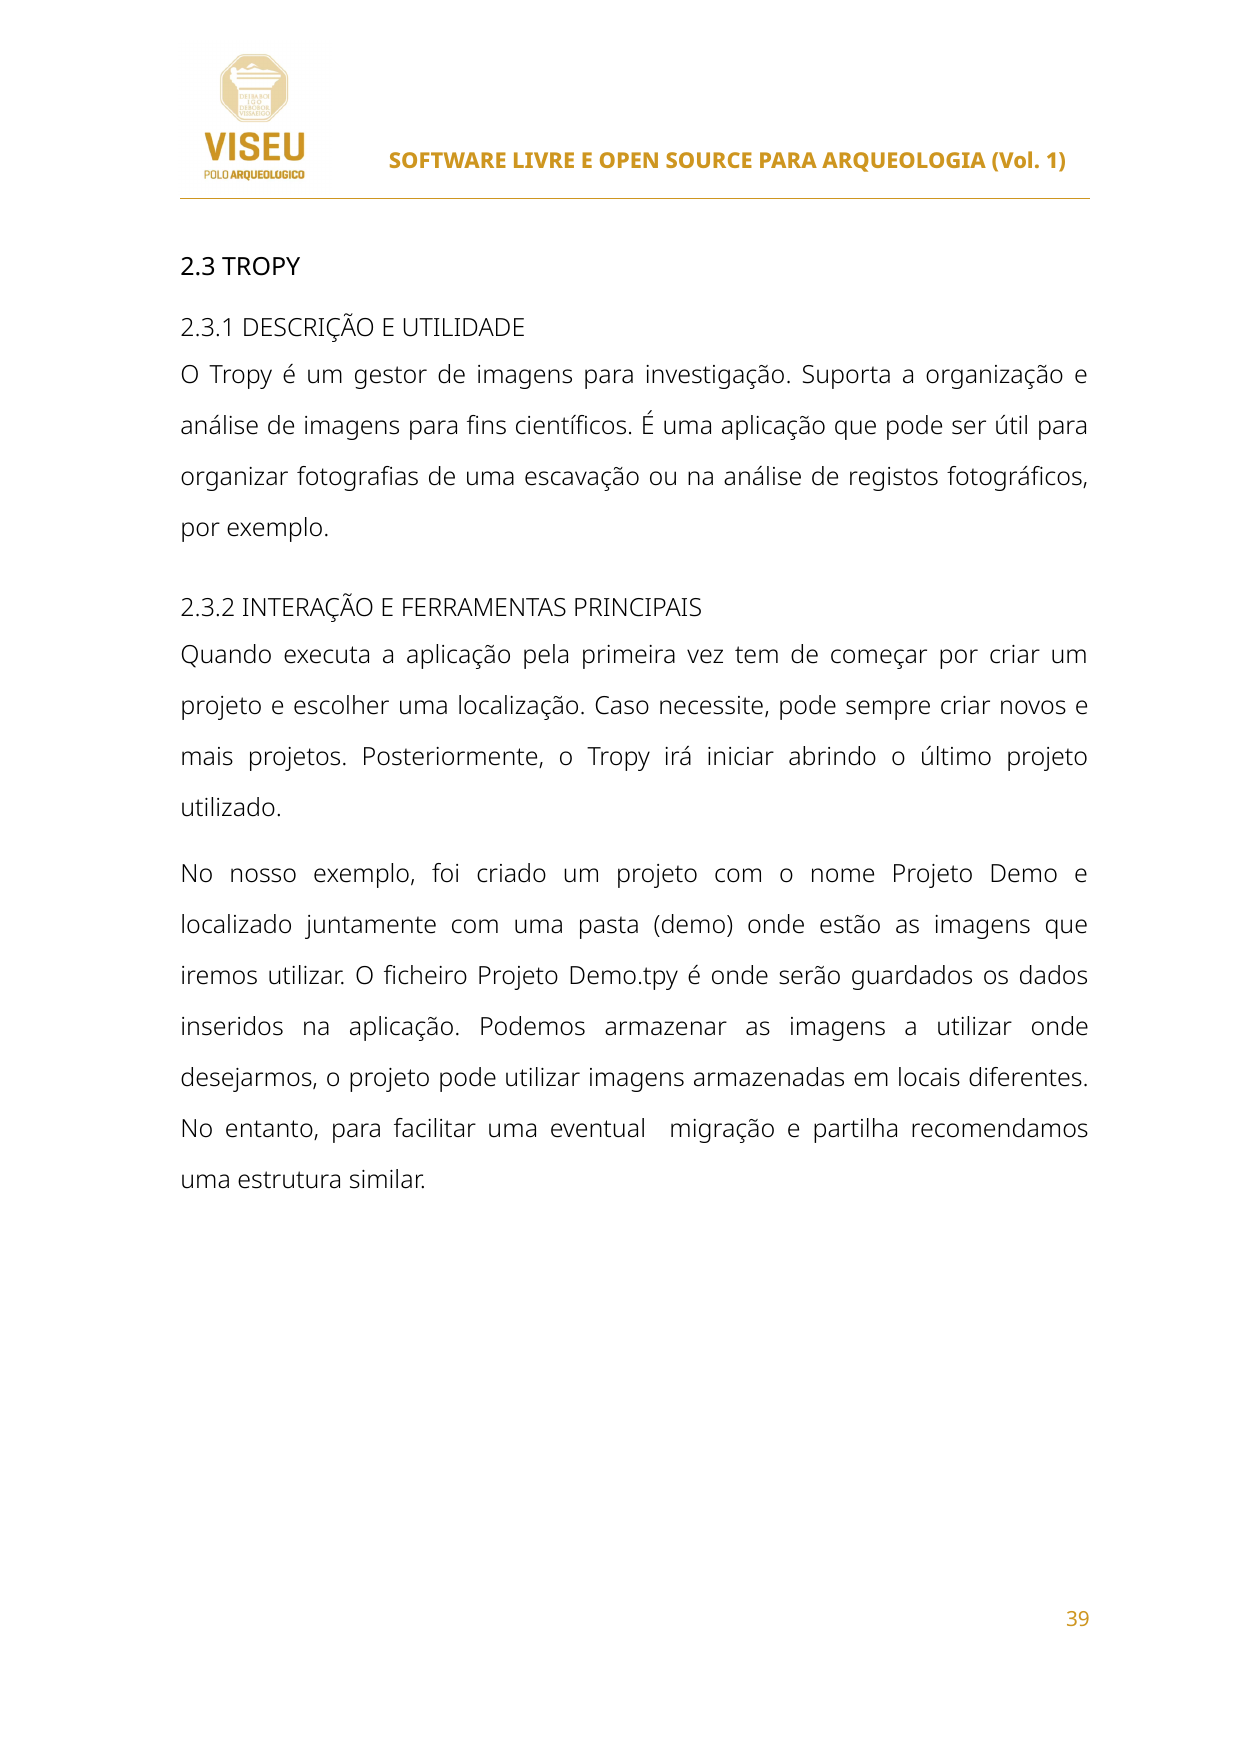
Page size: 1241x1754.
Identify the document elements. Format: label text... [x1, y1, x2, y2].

text Quando executa a aplicação pela primeira vez tem de começar por criar um projeto e escolher uma localização. Caso necessite, pode sempre criar novos e mais projetos. Posteriormente, o Tropy irá iniciar abrindo o último projeto utilizado. [180, 637, 1090, 824]
subtitle 2.3.2 Interação e ferramentas principais [180, 590, 1090, 624]
text O Tropy é um gestor de imagens para investigação. Suporta a organização e análise de imagens para fins científicos. É uma aplicação que pode ser útil para organizar fotografias de uma escavação ou na análise de registos fotográficos, por exemplo. [180, 357, 1090, 544]
text No nosso exemplo, foi criado um projeto com o nome Projeto Demo e localizado juntamente com uma pasta (demo) onde estão as imagens que iremos utilizar. O ficheiro Projeto Demo.tpy é onde serão guardados os dados inseridos na aplicação. Podemos armazenar as imagens a utilizar onde desejarmos, o projeto pode utilizar imagens armazenadas em locais diferentes. No entanto, para facilitar uma eventual migração e partilha recomendamos uma estrutura similar. [180, 855, 1090, 1196]
subtitle 2.3 Tropy [180, 249, 1090, 283]
subtitle 2.3.1 Descrição e Utilidade [180, 310, 1090, 344]
